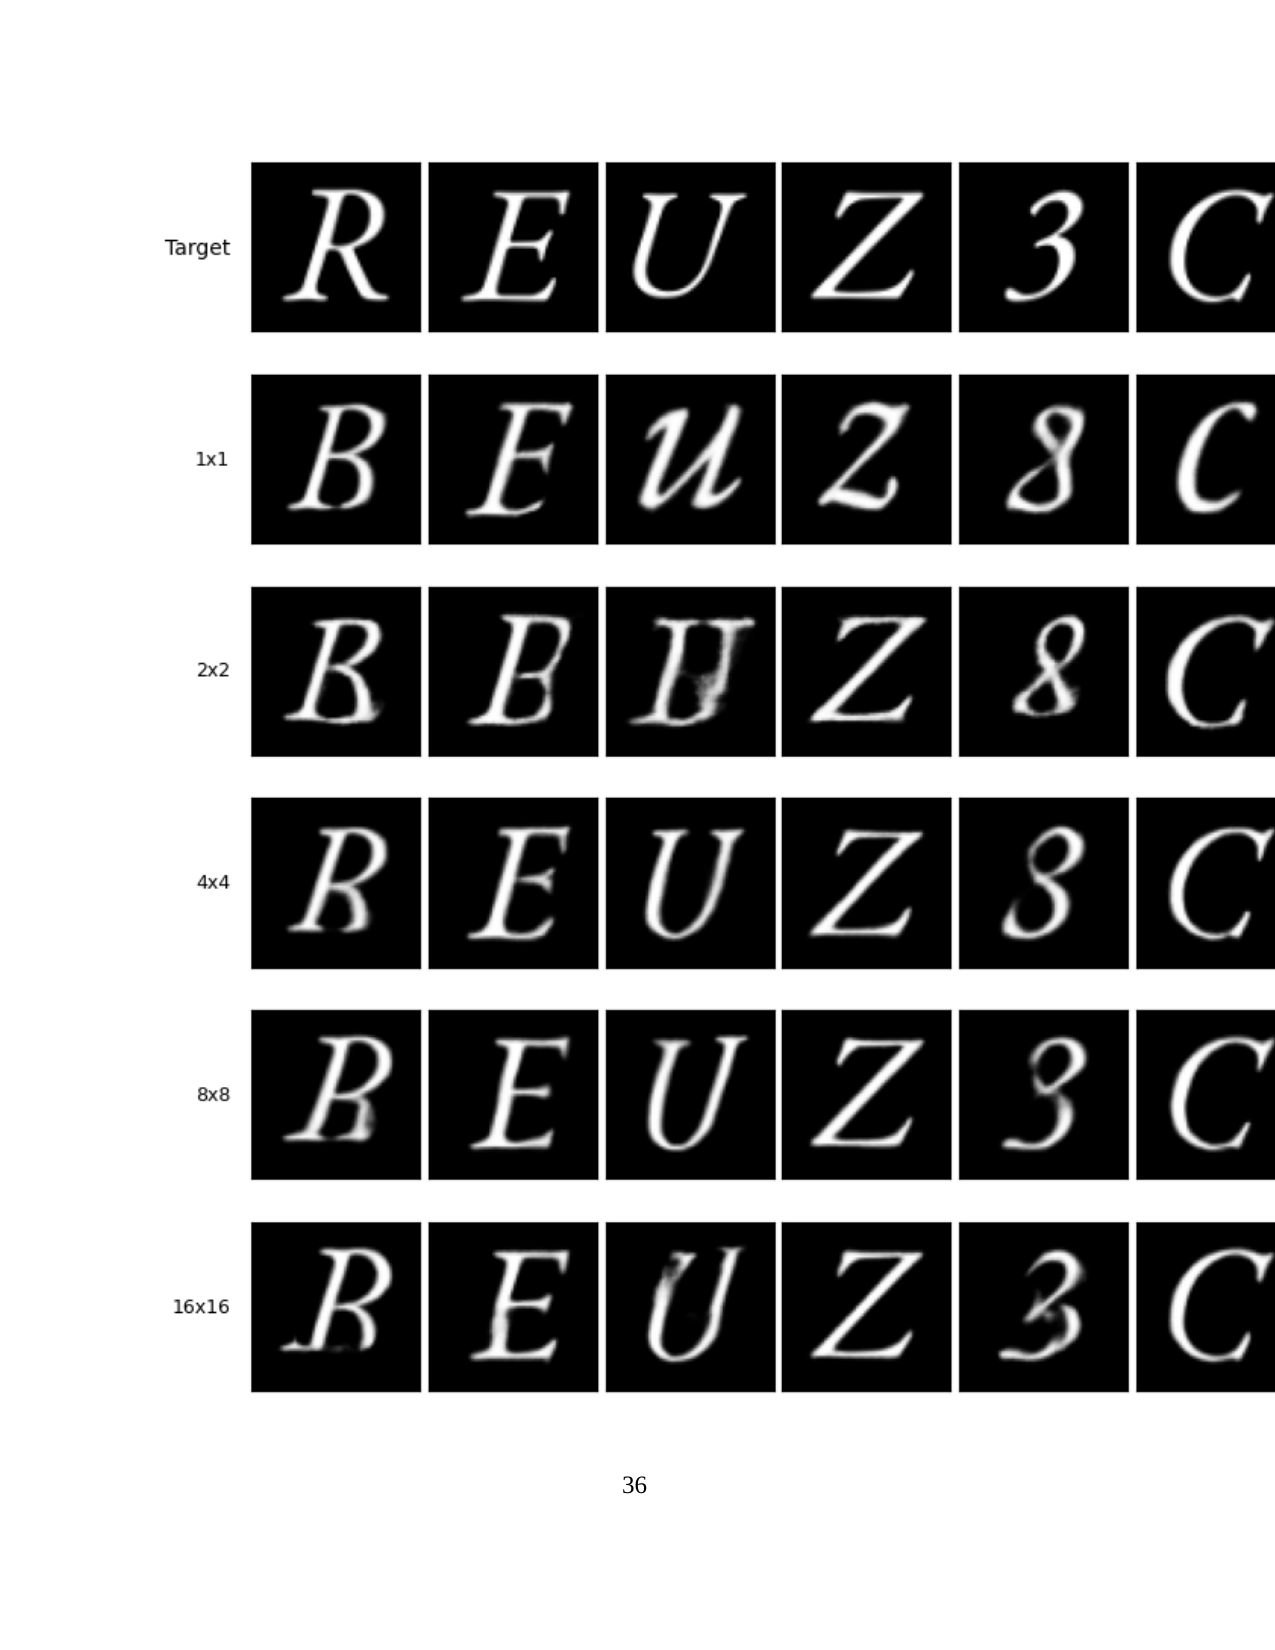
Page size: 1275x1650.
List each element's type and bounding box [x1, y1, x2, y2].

picture [150, 150, 1275, 1406]
